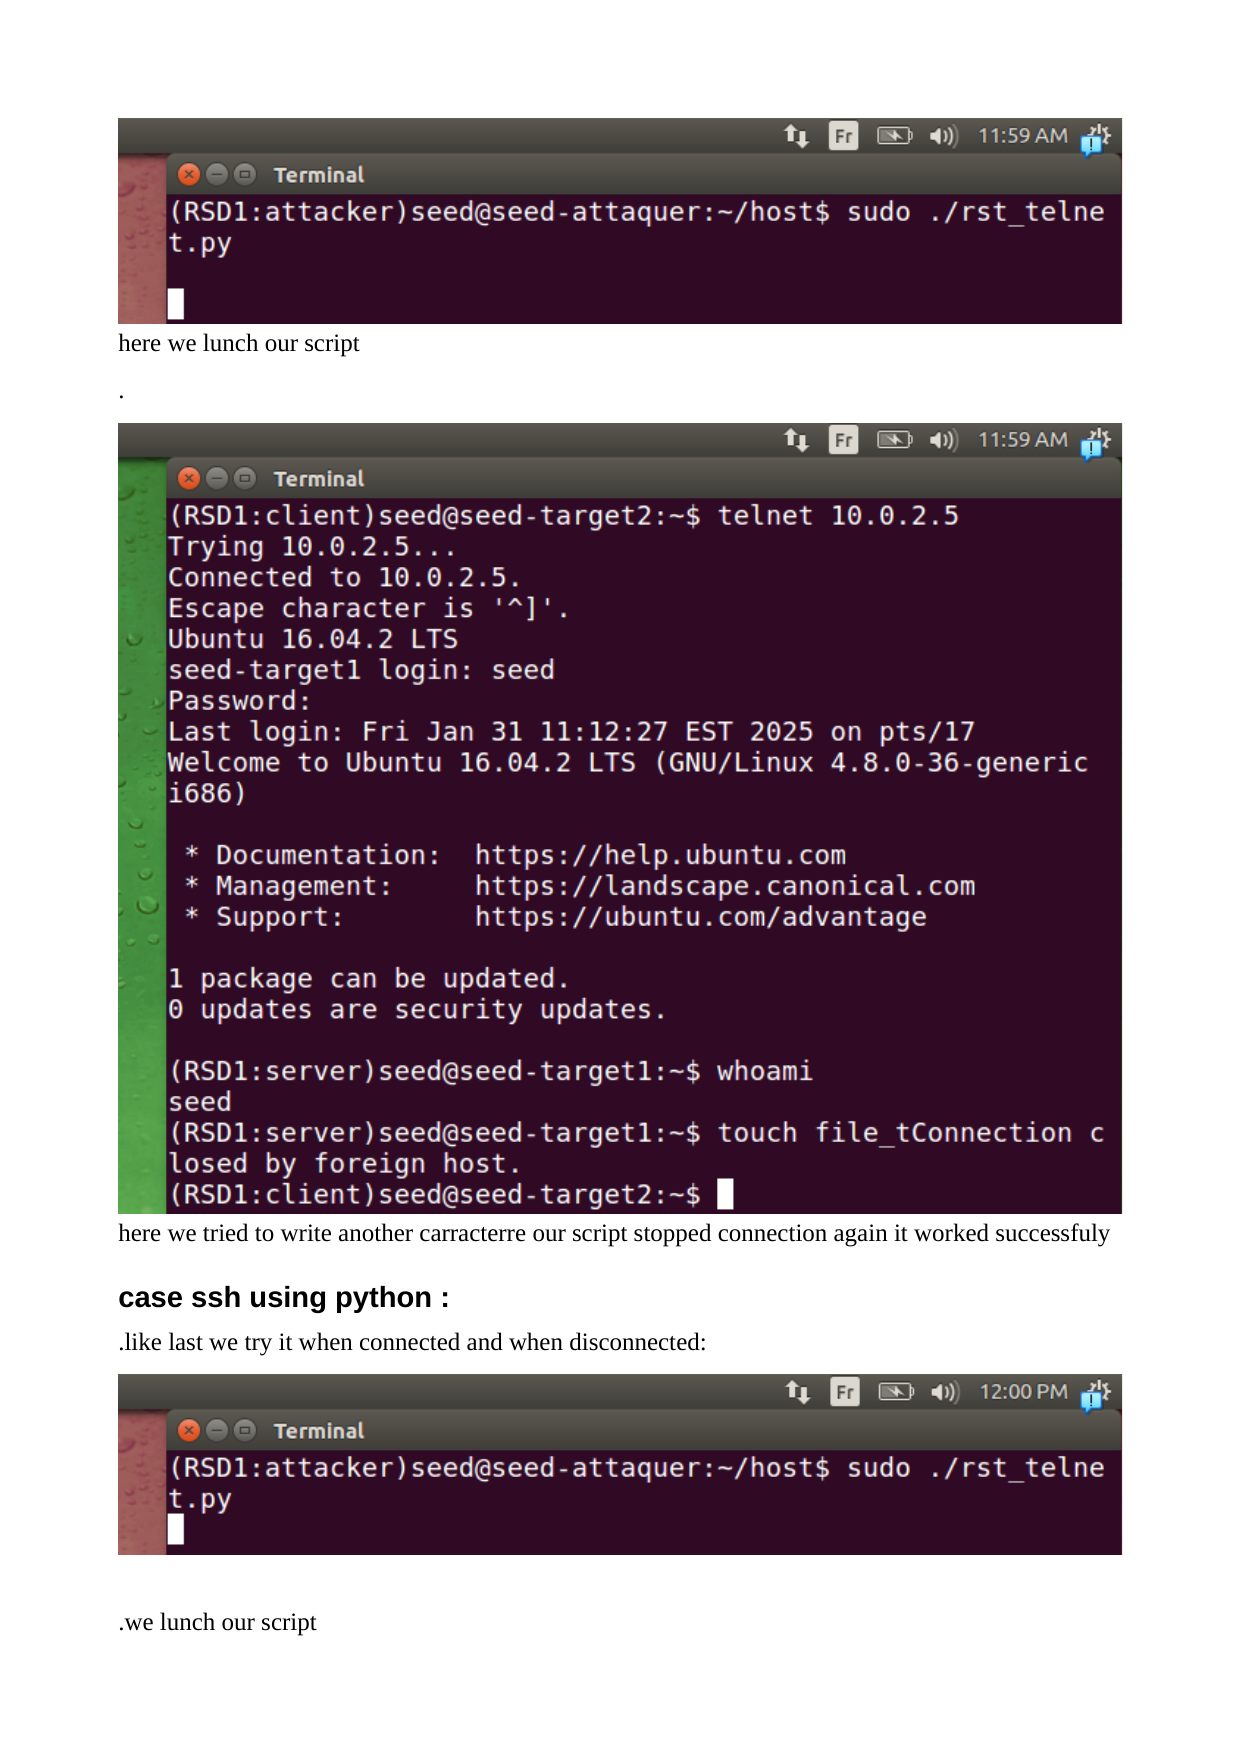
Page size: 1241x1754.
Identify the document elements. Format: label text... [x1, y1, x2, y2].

picture [118, 423, 1123, 1214]
picture [118, 1374, 1123, 1555]
picture [118, 118, 1123, 324]
text .like last we try it when connected and when disconnected: [118, 1327, 1122, 1355]
text here we lunch our script [118, 324, 1122, 357]
text here we tried to write another carracterre our script stopped connection again it worked successfuly [118, 1214, 1122, 1247]
text . [118, 375, 1122, 404]
text .we lunch our script [118, 1607, 1122, 1635]
subtitle case ssh using python : [118, 1281, 1122, 1314]
